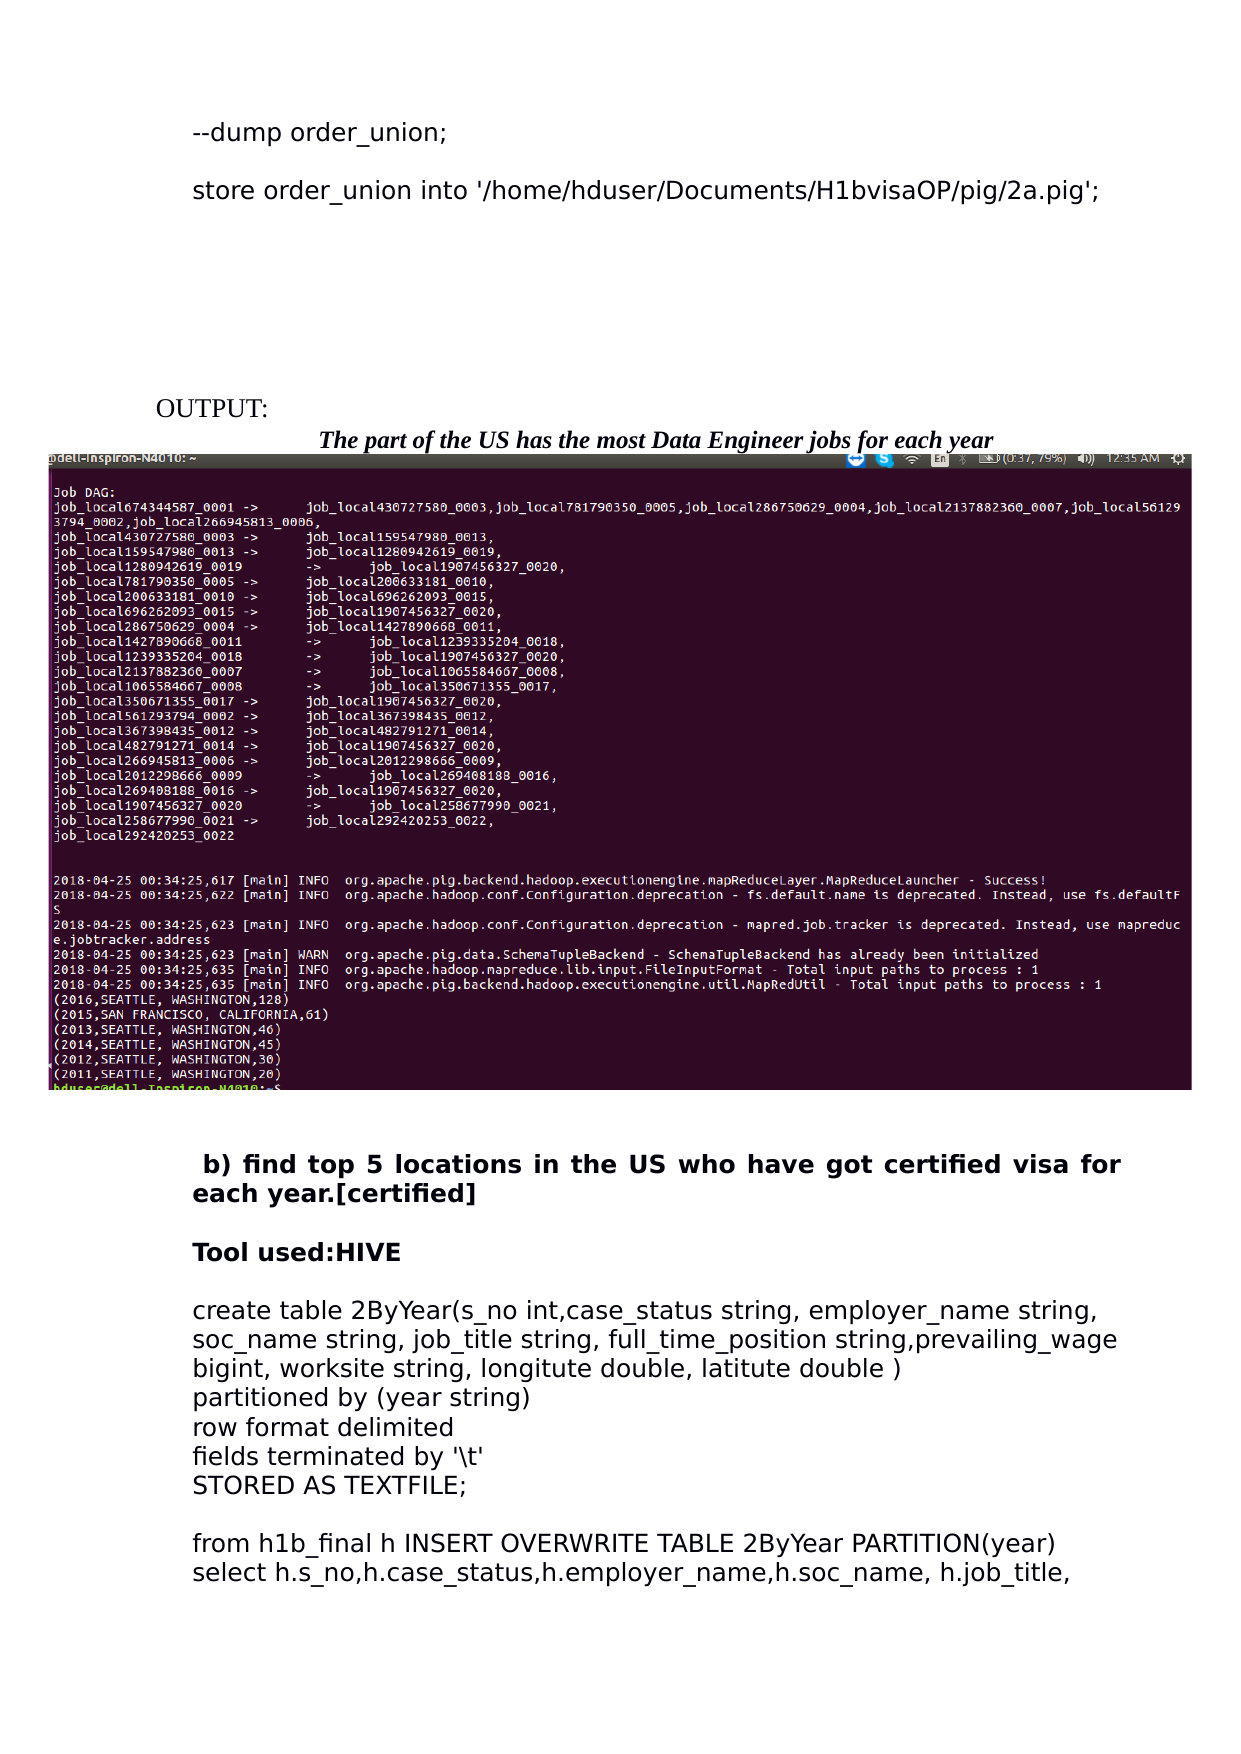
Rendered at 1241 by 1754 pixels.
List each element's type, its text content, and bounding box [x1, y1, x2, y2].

text partitioned by (year string) [192, 1383, 1122, 1413]
picture [880, 454, 888, 462]
picture [48, 454, 1192, 1090]
text from h1b_final h INSERT OVERWRITE TABLE 2ByYear PARTITION(year) select h.s_no,h.case_status,h.employer_name,h.soc_name, h.job_title, [192, 1529, 1122, 1588]
text row format delimited [192, 1413, 1122, 1442]
text fields terminated by '\t' [192, 1442, 1122, 1471]
text The part of the US has the most Data Engineer jobs for each year [118, 424, 1122, 454]
text --dump order_union; [192, 118, 1122, 147]
text create table 2ByYear(s_no int,case_status string, employer_name string, soc_name string, job_title string, full_time_position string,prevailing_wage bigint, worksite string, longitute double, latitute double ) [192, 1296, 1122, 1383]
text store order_union into '/home/hduser/Documents/H1bvisaOP/pig/2a.pig'; [192, 176, 1122, 206]
text b) find top 5 locations in the US who have got certified visa for each year.[certified] [192, 1150, 1122, 1208]
text OUTPUT: [156, 392, 1122, 424]
text Tool used:HIVE [192, 1238, 1122, 1267]
text STORED AS TEXTFILE; [192, 1471, 1122, 1500]
